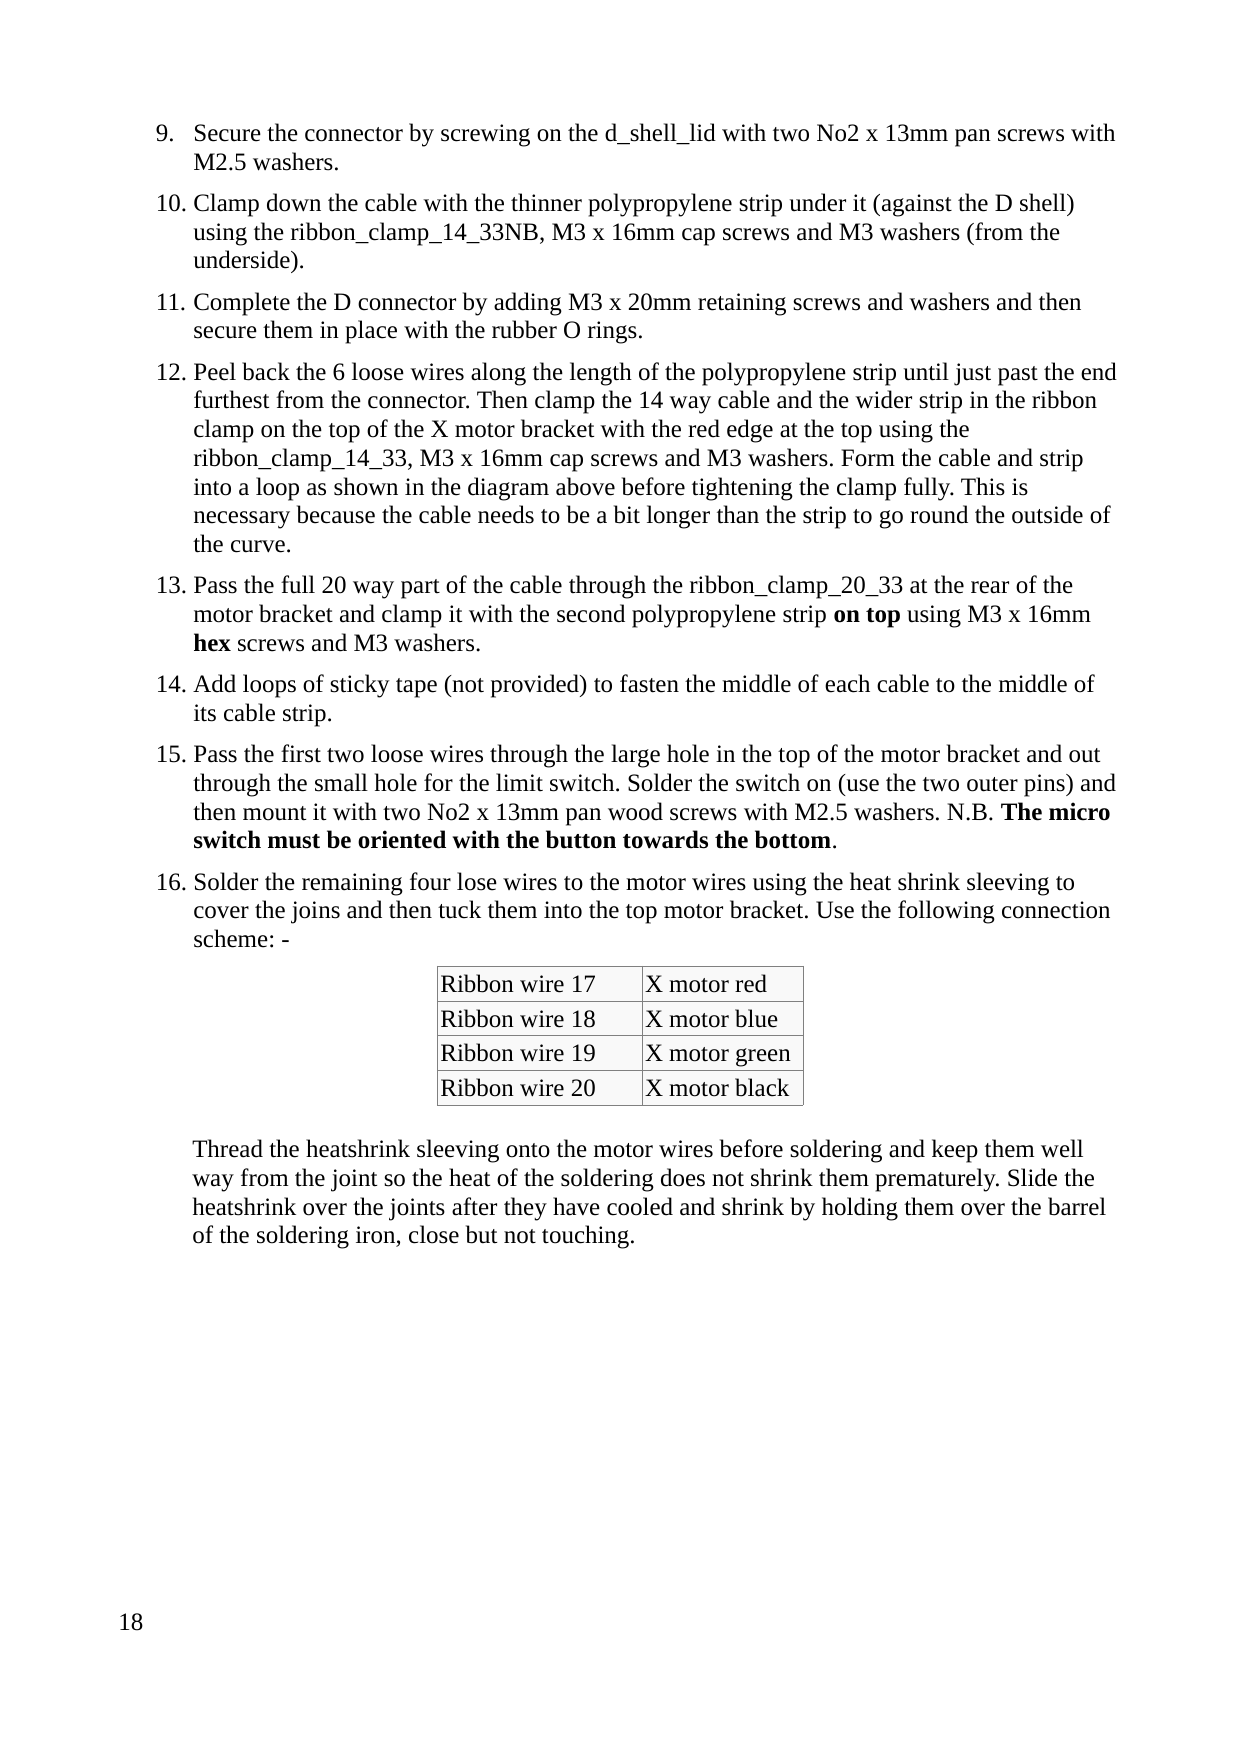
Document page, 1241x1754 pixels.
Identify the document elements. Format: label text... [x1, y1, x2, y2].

list Add loops of sticky tape (not provided) to fasten the middle of each cable to the middle of its cable strip. [156, 669, 1122, 727]
table_header Ribbon wire 17 [438, 967, 642, 1001]
list Clamp down the cable with the thinner polypropylene strip under it (against the D shell) using the ribbon_clamp_14_33NB, M3 x 16mm cap screws and M3 washers (from the underside). [156, 188, 1122, 274]
text Thread the heatshrink sleeving onto the motor wires before soldering and keep them well way from the joint so the heat of the soldering does not shrink them prematurely. Slide the heatshrink over the joints after they have cooled and shrink by holding them over the barrel of the soldering iron, close but not touching. [192, 1134, 1122, 1249]
table_cell X motor black [643, 1071, 803, 1105]
list Secure the connector by screwing on the d_shell_lid with two No2 x 13mm pan screws with M2.5 washers. [156, 118, 1122, 176]
list Peel back the 6 loose wires along the length of the polypropylene strip until just past the end furthest from the connector. Then clamp the 14 way cable and the wider strip in the ribbon clamp on the top of the X motor bracket with the red edge at the top using the ribbon_clamp_14_33, M3 x 16mm cap screws and M3 washers. Form the cable and strip into a loop as shown in the diagram above before tightening the clamp fully. This is necessary because the cable needs to be a bit longer than the strip to go round the outside of the curve. [156, 357, 1122, 558]
list Complete the D connector by adding M3 x 20mm retaining screws and washers and then secure them in place with the rubber O rings. [156, 287, 1122, 344]
table_cell X motor blue [643, 1002, 803, 1035]
table_header X motor red [643, 967, 803, 1001]
table_cell Ribbon wire 20 [438, 1071, 642, 1105]
list Solder the remaining four lose wires to the motor wires using the heat shrink sleeving to cover the joins and then tuck them into the top motor bracket. Use the following connection scheme: - [156, 867, 1122, 953]
list Pass the first two loose wires through the large hole in the top of the motor bracket and out through the small hole for the limit switch. Solder the switch on (use the two outer pins) and then mount it with two No2 x 13mm pan wood screws with M2.5 washers. N.B. The micro switch must be oriented with the button towards the bottom. [156, 739, 1122, 854]
table_cell X motor green [643, 1036, 803, 1070]
list Pass the full 20 way part of the cable through the ribbon_clamp_20_33 at the rear of the motor bracket and clamp it with the second polypropylene strip on top using M3 x 16mm hex screws and M3 washers. [156, 571, 1122, 657]
table_cell Ribbon wire 19 [438, 1036, 642, 1070]
table_cell Ribbon wire 18 [438, 1002, 642, 1035]
